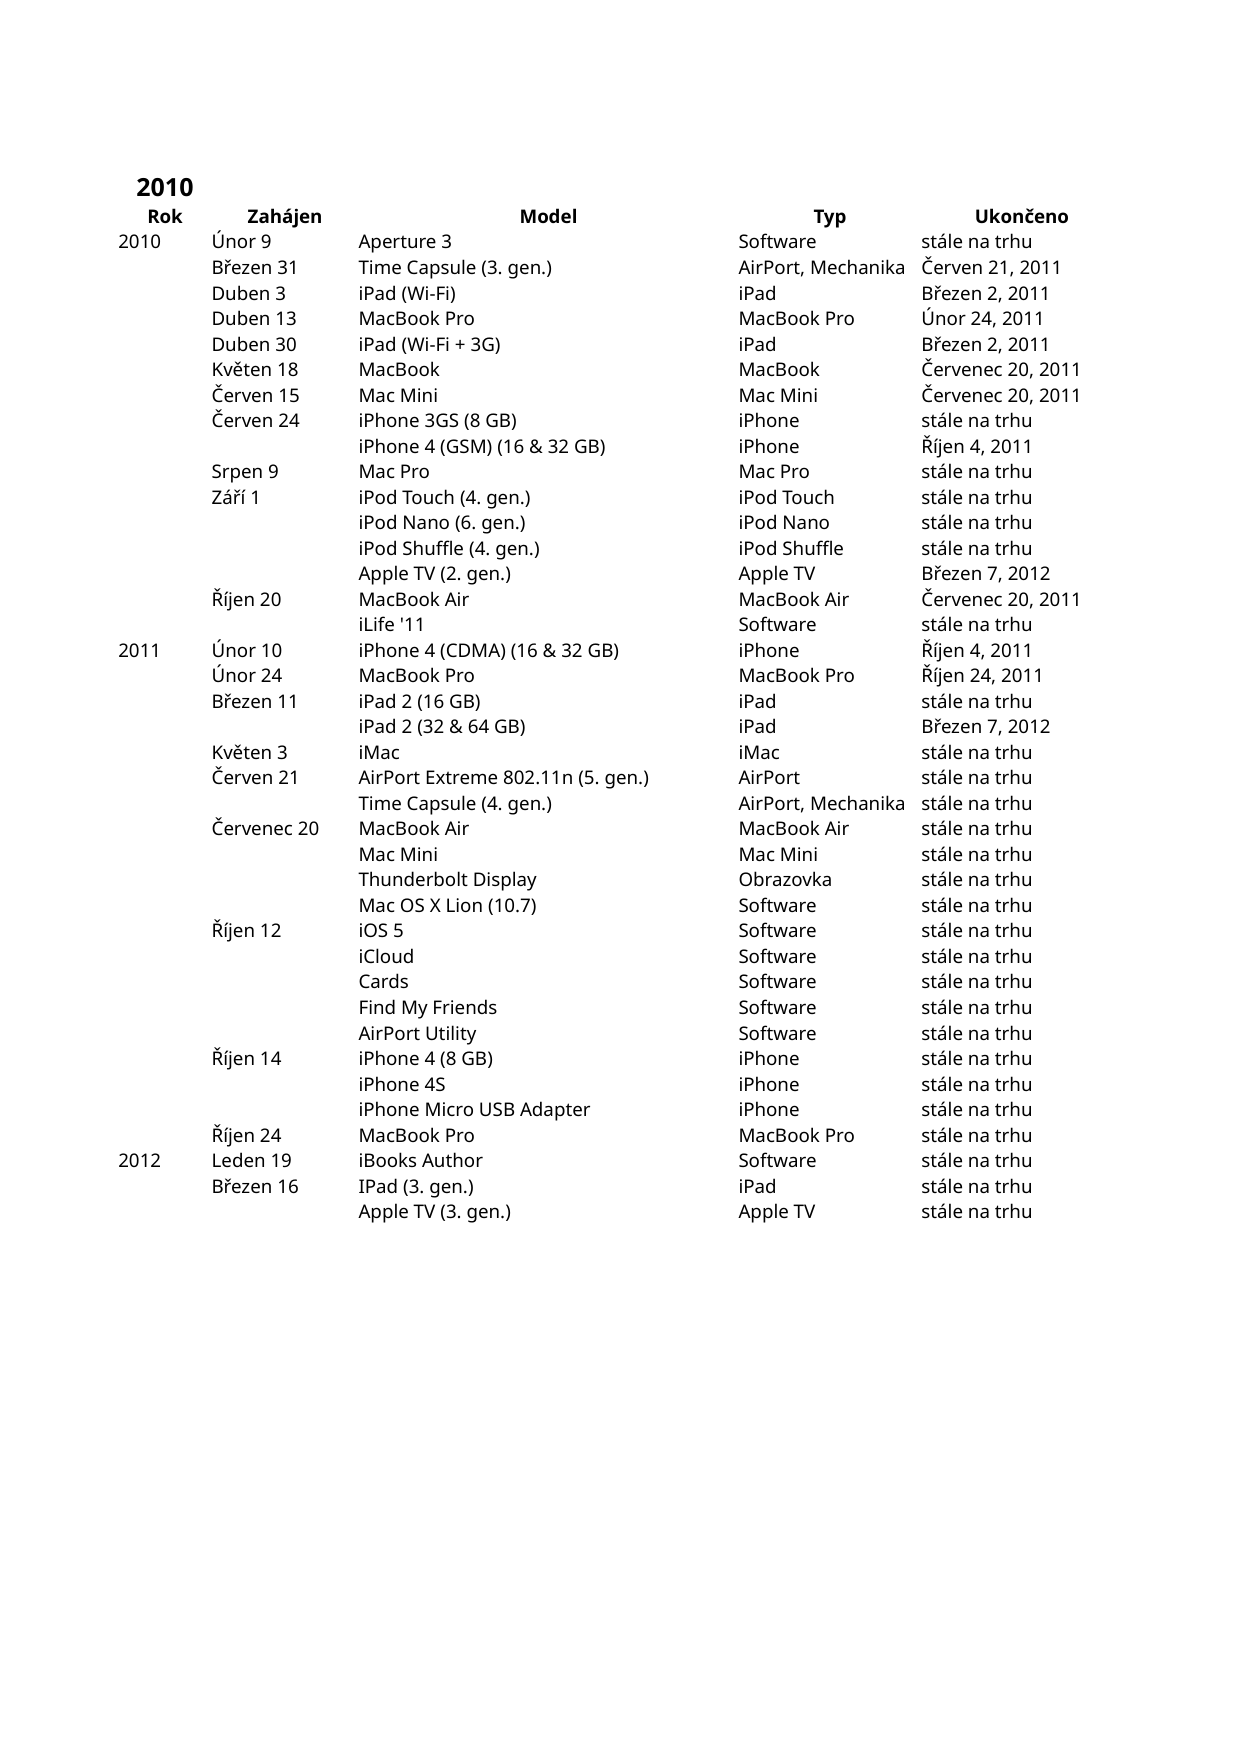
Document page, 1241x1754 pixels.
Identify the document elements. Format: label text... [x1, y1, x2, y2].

table_cell 2012 [118, 1148, 211, 1173]
table_cell iPad [738, 688, 921, 714]
table_cell Model [358, 203, 738, 229]
table_cell stále na trhu [921, 1122, 1122, 1147]
table_cell [118, 892, 211, 918]
table_cell MacBook Pro [738, 1122, 921, 1147]
table_cell Mac OS X Lion (10.7) [358, 892, 738, 918]
table_cell iPad 2 (32 & 64 GB) [358, 714, 738, 739]
table_cell stále na trhu [921, 688, 1122, 714]
table_cell Apple TV [738, 1199, 921, 1224]
table_cell AirPort Utility [358, 1020, 738, 1045]
table_cell stále na trhu [921, 790, 1122, 816]
table_cell [211, 943, 358, 969]
table_cell [211, 790, 358, 816]
table_cell [118, 943, 211, 969]
table_cell iPad (Wi-Fi) [358, 280, 738, 305]
table_cell Březen 7, 2012 [921, 714, 1122, 739]
table_cell Březen 11 [211, 688, 358, 714]
table_cell iPod Nano (6. gen.) [358, 510, 738, 535]
table_cell Červen 24 [211, 408, 358, 433]
table_cell Říjen 4, 2011 [921, 637, 1122, 663]
table_cell Květen 3 [211, 739, 358, 765]
table_cell Březen 31 [211, 254, 358, 280]
table_cell iCloud [358, 943, 738, 969]
table_cell [211, 714, 358, 739]
table_cell Apple TV (2. gen.) [358, 561, 738, 586]
table_cell iPod Nano [738, 510, 921, 535]
table_cell [211, 510, 358, 535]
table_cell Červen 21, 2011 [921, 254, 1122, 280]
table_cell Software [738, 969, 921, 994]
table_cell Říjen 14 [211, 1045, 358, 1071]
table_cell MacBook Pro [738, 663, 921, 688]
table_cell [118, 1096, 211, 1122]
table_cell [118, 612, 211, 637]
table_cell stále na trhu [921, 229, 1122, 254]
table_cell iMac [738, 739, 921, 765]
table_cell iPhone [738, 408, 921, 433]
table_cell iMac [358, 739, 738, 765]
table_cell iPad [738, 280, 921, 305]
table_cell [118, 1199, 211, 1224]
table_cell Software [738, 994, 921, 1020]
table_cell stále na trhu [921, 892, 1122, 918]
table_header 2010 [118, 169, 211, 203]
table_cell Duben 3 [211, 280, 358, 305]
table_cell stále na trhu [921, 459, 1122, 484]
table_cell iPhone [738, 433, 921, 458]
table_cell [118, 254, 211, 280]
table_cell [118, 484, 211, 509]
table_cell Únor 9 [211, 229, 358, 254]
table_cell Únor 10 [211, 637, 358, 663]
table_cell [118, 1020, 211, 1045]
table_cell AirPort Extreme 802.11n (5. gen.) [358, 765, 738, 790]
table_cell Mac Mini [358, 841, 738, 867]
table_cell iPad [738, 331, 921, 356]
table_cell iOS 5 [358, 918, 738, 943]
table_cell [211, 1199, 358, 1224]
table_cell [211, 535, 358, 561]
table_cell [211, 892, 358, 918]
table_cell Červenec 20 [211, 816, 358, 841]
table_cell [118, 586, 211, 612]
table_cell stále na trhu [921, 1199, 1122, 1224]
table_cell [211, 867, 358, 892]
table_cell [118, 280, 211, 305]
table_cell [118, 1173, 211, 1198]
table_cell Thunderbolt Display [358, 867, 738, 892]
table_cell stále na trhu [921, 1096, 1122, 1122]
table_cell iPhone 4 (CDMA) (16 & 32 GB) [358, 637, 738, 663]
table_cell iPad (Wi-Fi + 3G) [358, 331, 738, 356]
table_cell Time Capsule (4. gen.) [358, 790, 738, 816]
table_cell Únor 24, 2011 [921, 305, 1122, 331]
table_cell iPod Touch (4. gen.) [358, 484, 738, 509]
table_cell Červen 21 [211, 765, 358, 790]
table_cell [211, 1071, 358, 1096]
table_cell Říjen 4, 2011 [921, 433, 1122, 458]
table_cell [118, 331, 211, 356]
table_cell Říjen 24, 2011 [921, 663, 1122, 688]
table_cell Obrazovka [738, 867, 921, 892]
table_cell stále na trhu [921, 1148, 1122, 1173]
table_cell Květen 18 [211, 356, 358, 382]
table_cell [211, 612, 358, 637]
table_cell [211, 433, 358, 458]
table_cell Mac Mini [738, 382, 921, 407]
table_cell Říjen 24 [211, 1122, 358, 1147]
table_cell MacBook Pro [358, 1122, 738, 1147]
table_cell 2011 [118, 637, 211, 663]
table_header [358, 169, 738, 203]
table_cell stále na trhu [921, 994, 1122, 1020]
table_cell iPhone Micro USB Adapter [358, 1096, 738, 1122]
table_cell Červenec 20, 2011 [921, 356, 1122, 382]
table_cell Software [738, 943, 921, 969]
table_cell Srpen 9 [211, 459, 358, 484]
table_cell Time Capsule (3. gen.) [358, 254, 738, 280]
table_cell Software [738, 229, 921, 254]
table_cell Březen 7, 2012 [921, 561, 1122, 586]
table_cell iPod Touch [738, 484, 921, 509]
table_cell [118, 994, 211, 1020]
table_cell Mac Pro [738, 459, 921, 484]
table_cell [118, 561, 211, 586]
table_cell Březen 2, 2011 [921, 331, 1122, 356]
table_cell [118, 382, 211, 407]
table_cell stále na trhu [921, 535, 1122, 561]
table_cell stále na trhu [921, 510, 1122, 535]
table_cell [118, 918, 211, 943]
table_cell iPod Shuffle (4. gen.) [358, 535, 738, 561]
table_header [211, 169, 358, 203]
table_cell MacBook Air [358, 816, 738, 841]
table_cell stále na trhu [921, 1045, 1122, 1071]
table_cell iPhone 4 (GSM) (16 & 32 GB) [358, 433, 738, 458]
table_cell Červen 15 [211, 382, 358, 407]
table_cell Březen 2, 2011 [921, 280, 1122, 305]
table_cell Mac Mini [358, 382, 738, 407]
table_cell Aperture 3 [358, 229, 738, 254]
table_cell [118, 408, 211, 433]
table_cell [118, 714, 211, 739]
table_cell [118, 535, 211, 561]
table_cell stále na trhu [921, 841, 1122, 867]
table_cell stále na trhu [921, 943, 1122, 969]
table_cell [211, 1020, 358, 1045]
table_cell [211, 841, 358, 867]
table_cell [211, 994, 358, 1020]
table_cell MacBook [358, 356, 738, 382]
table_cell MacBook Air [738, 586, 921, 612]
table_cell AirPort [738, 765, 921, 790]
table_cell [118, 1045, 211, 1071]
table_cell AirPort, Mechanika [738, 254, 921, 280]
table_cell iPhone [738, 1045, 921, 1071]
table_cell Mac Pro [358, 459, 738, 484]
table_cell [118, 816, 211, 841]
table_cell stále na trhu [921, 765, 1122, 790]
table_cell [118, 969, 211, 994]
table_cell stále na trhu [921, 816, 1122, 841]
table_cell Typ [738, 203, 921, 229]
table_cell AirPort, Mechanika [738, 790, 921, 816]
table_cell MacBook Air [358, 586, 738, 612]
table_cell Software [738, 1148, 921, 1173]
table_cell iPhone 3GS (8 GB) [358, 408, 738, 433]
table_cell [211, 561, 358, 586]
table_cell MacBook Pro [738, 305, 921, 331]
table_cell iPhone [738, 1096, 921, 1122]
table_cell [118, 688, 211, 714]
table_cell [118, 739, 211, 765]
table_cell [211, 969, 358, 994]
table_cell [118, 765, 211, 790]
table_cell Červenec 20, 2011 [921, 382, 1122, 407]
table_cell stále na trhu [921, 408, 1122, 433]
table_cell Červenec 20, 2011 [921, 586, 1122, 612]
table_cell Říjen 20 [211, 586, 358, 612]
table_cell Mac Mini [738, 841, 921, 867]
table_cell Software [738, 612, 921, 637]
table_cell Září 1 [211, 484, 358, 509]
table_cell Ukončeno [921, 203, 1122, 229]
table_cell stále na trhu [921, 1173, 1122, 1198]
table_cell iPod Shuffle [738, 535, 921, 561]
table_cell IPad (3. gen.) [358, 1173, 738, 1198]
table_cell Cards [358, 969, 738, 994]
table_cell Březen 16 [211, 1173, 358, 1198]
table_cell Software [738, 892, 921, 918]
table_cell iPad [738, 1173, 921, 1198]
table_cell MacBook Air [738, 816, 921, 841]
table_cell [211, 1096, 358, 1122]
table_cell Zahájen [211, 203, 358, 229]
table_cell Software [738, 918, 921, 943]
table_cell Duben 30 [211, 331, 358, 356]
table_cell MacBook Pro [358, 305, 738, 331]
table_cell iPhone [738, 637, 921, 663]
table_cell stále na trhu [921, 969, 1122, 994]
table_cell iPad [738, 714, 921, 739]
table_cell stále na trhu [921, 612, 1122, 637]
table_cell [118, 790, 211, 816]
table_cell stále na trhu [921, 1020, 1122, 1045]
table_cell [118, 841, 211, 867]
table_cell iPhone [738, 1071, 921, 1096]
table_cell Software [738, 1020, 921, 1045]
table_cell stále na trhu [921, 918, 1122, 943]
table_cell stále na trhu [921, 1071, 1122, 1096]
table_cell Rok [118, 203, 211, 229]
table_cell stále na trhu [921, 739, 1122, 765]
table_cell 2010 [118, 229, 211, 254]
table_cell [118, 433, 211, 458]
table_cell [118, 1071, 211, 1096]
table_cell iLife '11 [358, 612, 738, 637]
table_cell [118, 459, 211, 484]
table_header [921, 169, 1122, 203]
table_cell MacBook [738, 356, 921, 382]
table_cell [118, 305, 211, 331]
table_cell Find My Friends [358, 994, 738, 1020]
table_cell Únor 24 [211, 663, 358, 688]
table_cell iPad 2 (16 GB) [358, 688, 738, 714]
table_cell Apple TV (3. gen.) [358, 1199, 738, 1224]
table_cell stále na trhu [921, 484, 1122, 509]
table_cell Leden 19 [211, 1148, 358, 1173]
table_cell iPhone 4 (8 GB) [358, 1045, 738, 1071]
table_cell Apple TV [738, 561, 921, 586]
table_cell stále na trhu [921, 867, 1122, 892]
table_cell [118, 1122, 211, 1147]
table_cell Duben 13 [211, 305, 358, 331]
table_header [738, 169, 921, 203]
table_cell [118, 663, 211, 688]
table_cell [118, 867, 211, 892]
table_cell MacBook Pro [358, 663, 738, 688]
table_cell [118, 356, 211, 382]
table_cell iBooks Author [358, 1148, 738, 1173]
table_cell Říjen 12 [211, 918, 358, 943]
table_cell iPhone 4S [358, 1071, 738, 1096]
table_cell [118, 510, 211, 535]
